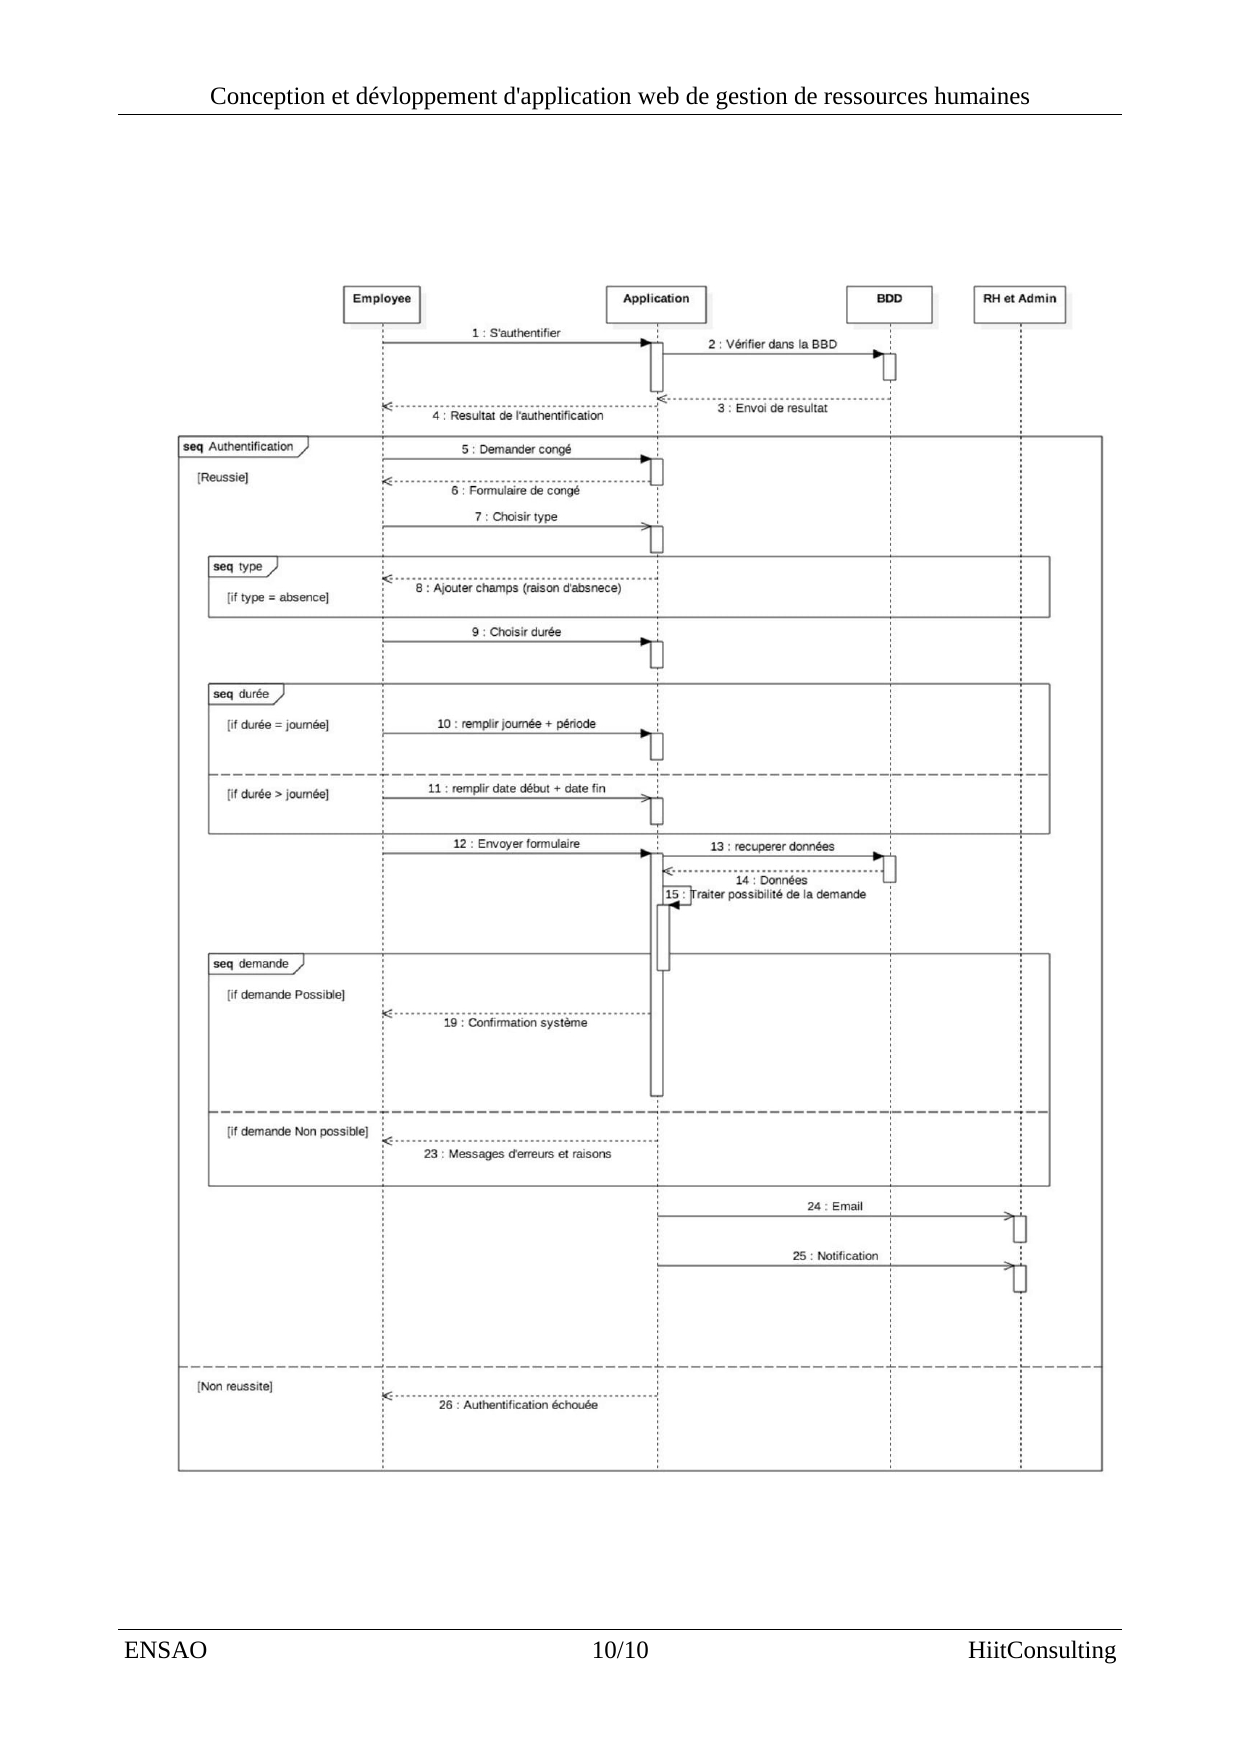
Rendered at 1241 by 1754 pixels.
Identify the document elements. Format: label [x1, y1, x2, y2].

picture [159, 250, 1135, 1495]
